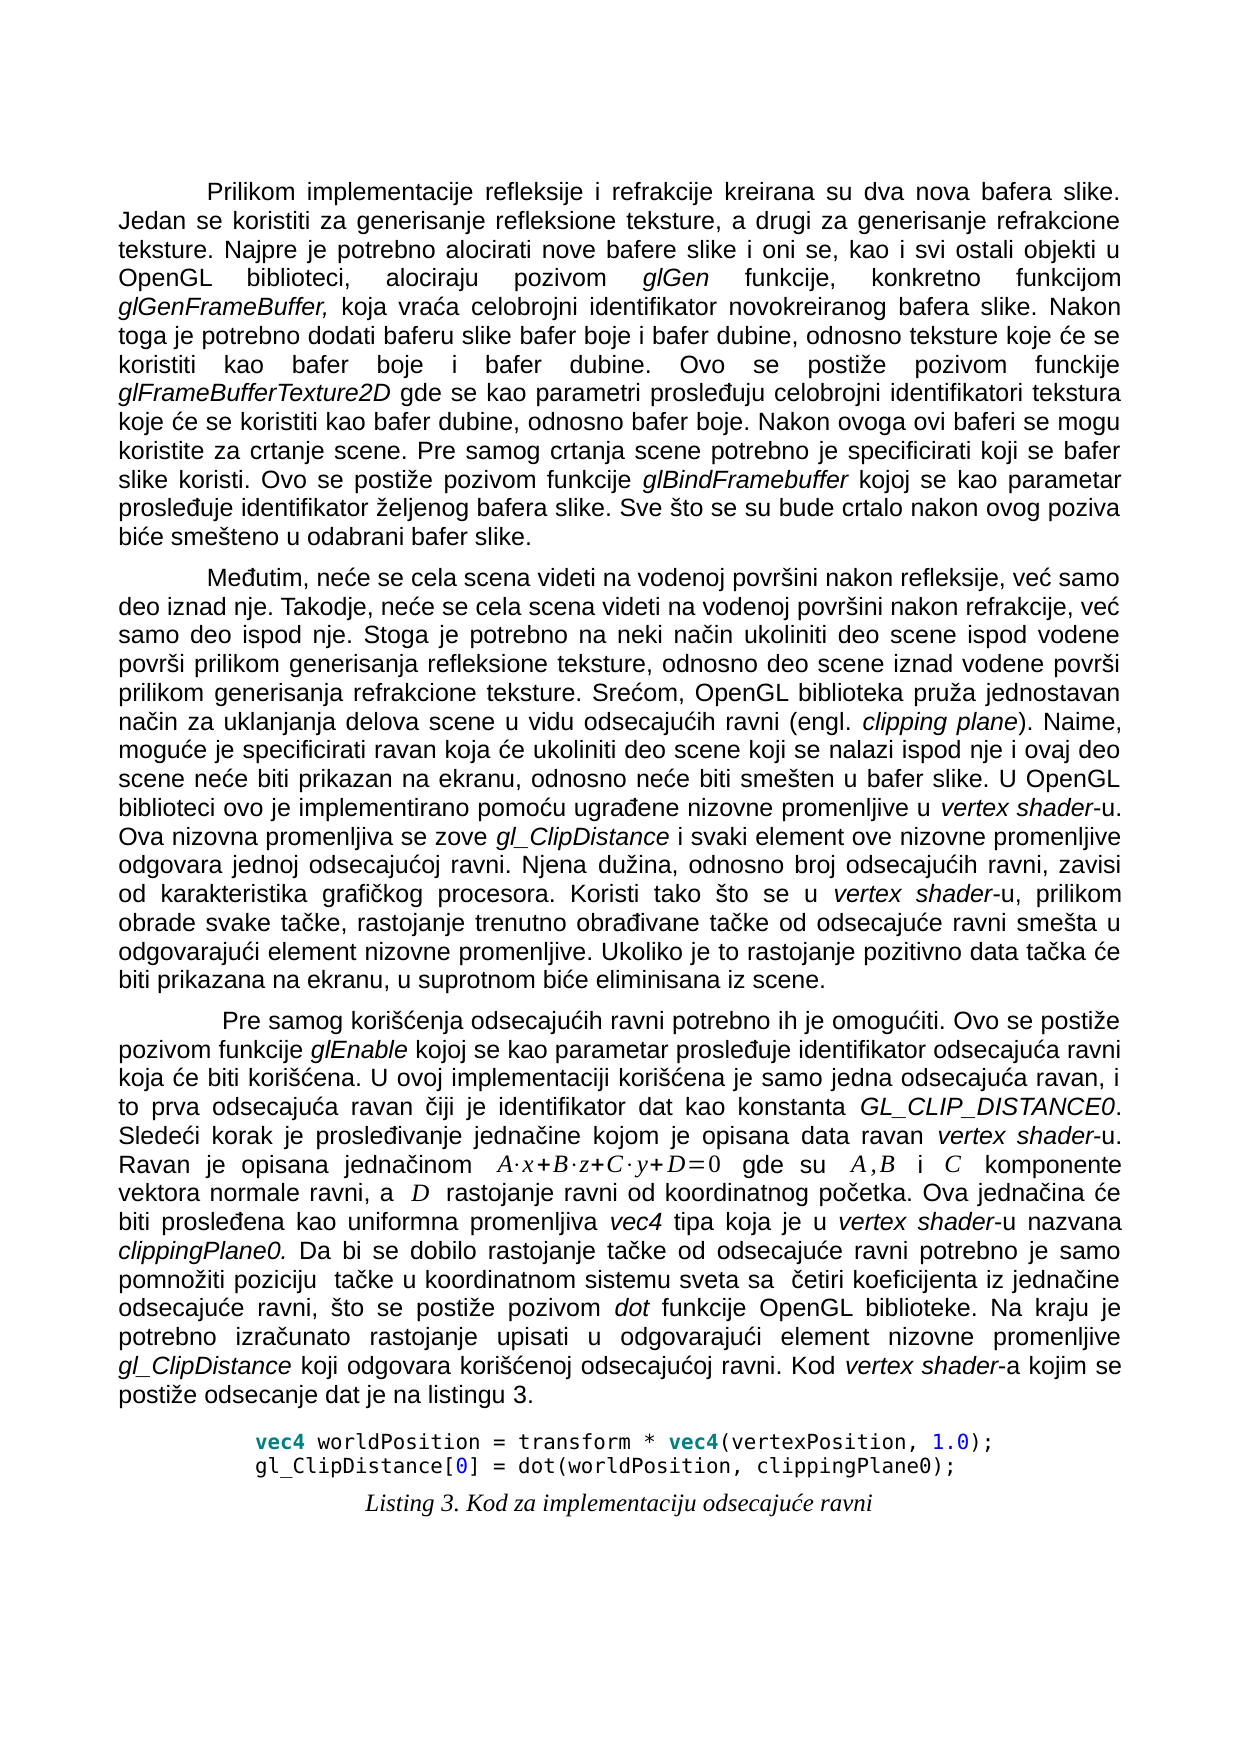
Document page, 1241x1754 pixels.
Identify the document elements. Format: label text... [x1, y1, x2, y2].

text Međutim, neće se cela scena videti na vodenoj površini nakon refleksije, već samo deo iznad nje. Takodje, neće se cela scena videti na vodenoj površini nakon refrakcije, već samo deo ispod nje. Stoga je potrebno na neki način ukoliniti deo scene ispod vodene površi prilikom generisanja refleksione teksture, odnosno deo scene iznad vodene površi prilikom generisanja refrakcione teksture. Srećom, OpenGL biblioteka pruža jednostavan način za uklanjanja delova scene u vidu odsecajućih ravni (engl. clipping plane). Naime, moguće je specificirati ravan koja će ukoliniti deo scene koji se nalazi ispod nje i ovaj deo scene neće biti prikazan na ekranu, odnosno neće biti smešten u bafer slike. U OpenGL biblioteci ovo je implementirano pomoću ugrađene nizovne promenljive u vertex shader-u. Ova nizovna promenljiva se zove gl_ClipDistance i svaki element ove nizovne promenljive odgovara jednoj odsecajućoj ravni. Njena dužina, odnosno broj odsecajućih ravni, zavisi od karakteristika grafičkog procesora. Koristi tako što se u vertex shader-u, prilikom obrade svake tačke, rastojanje trenutno obrađivane tačke od odsecajuće ravni smešta u odgovarajući element nizovne promenljive. Ukoliko je to rastojanje pozitivno data tačka će biti prikazana na ekranu, u suprotnom biće eliminisana iz scene. [118, 563, 1122, 994]
text Prilikom implementacije refleksije i refrakcije kreirana su dva nova bafera slike. Jedan se koristiti za generisanje refleksione teksture, a drugi za generisanje refrakcione teksture. Najpre je potrebno alocirati nove bafere slike i oni se, kao i svi ostali objekti u OpenGL biblioteci, alociraju pozivom glGen funkcije, konkretno funkcijom glGenFrameBuffer, koja vraća celobrojni identifikator novokreiranog bafera slike. Nakon toga je potrebno dodati baferu slike bafer boje i bafer dubine, odnosno teksture koje će se koristiti kao bafer boje i bafer dubine. Ovo se postiže pozivom funckije glFrameBufferTexture2D gde se kao parametri prosleđuju celobrojni identifikatori tekstura koje će se koristiti kao bafer dubine, odnosno bafer boje. Nakon ovoga ovi baferi se mogu koristite za crtanje scene. Pre samog crtanja scene potrebno je specificirati koji se bafer slike koristi. Ovo se postiže pozivom funkcije glBindFramebuffer kojoj se kao parametar prosleđuje identifikator željenog bafera slike. Sve što se su bude crtalo nakon ovog poziva biće smešteno u odabrani bafer slike. [118, 177, 1122, 551]
text Pre samog korišćenja odsecajućih ravni potrebno ih je omogućiti. Ovo se postiže pozivom funkcije glEnable kojoj se kao parametar prosleđuje identifikator odsecajuća ravni koja će biti korišćena. U ovoj implementaciji korišćena je samo jedna odsecajuća ravan, i to prva odsecajuća ravan čiji je identifikator dat kao konstanta GL_CLIP_DISTANCE0. Sledeći korak je prosleđivanje jednačine kojom je opisana data ravan vertex shader-u. Ravan je opisana jednačinom gde su i komponente vektora normale ravni, a rastojanje ravni od koordinatnog početka. Ova jednačina će biti prosleđena kao uniformna promenljiva vec4 tipa koja je u vertex shader-u nazvana clippingPlane0. Da bi se dobilo rastojanje tačke od odsecajuće ravni potrebno je samo pomnožiti poziciju tačke u koordinatnom sistemu sveta sa četiri koeficijenta iz jednačine odsecajuće ravni, što se postiže pozivom dot funkcije OpenGL biblioteke. Na kraju je potrebno izračunato rastojanje upisati u odgovarajući element nizovne promenljive gl_ClipDistance koji odgovara korišćenoj odsecajućoj ravni. Kod vertex shader-a kojim se postiže odsecanje dat je na listingu 3. [118, 1006, 1122, 1408]
list Listing 3. Kod za implementaciju odsecajuće ravni [242, 1488, 998, 1517]
